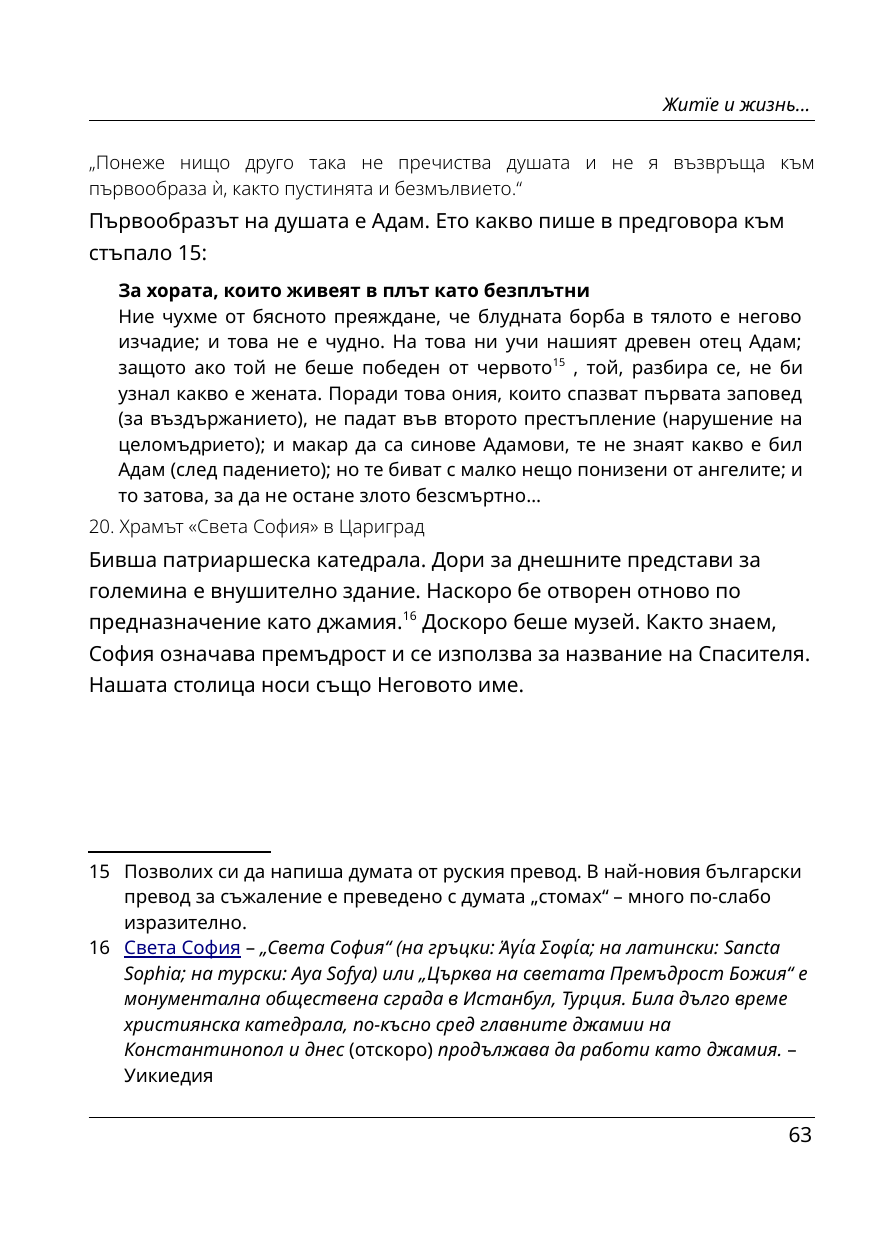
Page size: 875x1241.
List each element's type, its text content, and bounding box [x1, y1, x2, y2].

text Първообразът на душата е Адам. Ето какво пише в предговора към стъпало 15: [88, 206, 815, 266]
text Ние чухме от бясното преяждане, че блудната борба в тялото е негово изчадие; и това не е чудно. На това ни учи нашият древен отец Адам; защото ако той не беше победен от червото , той, разбира се, не би узнал какво е жената. Поради това ония, които спазват първата заповед (за въздържанието), не падат във второто престъпление (нарушение на целомъдрието); и макар да са синове Адамови, те не знаят какво е бил Адам (след падението); но те биват с малко нещо понизени от ангелите; и то затова, за да не остане злото безсмъртно… [118, 303, 803, 507]
text „Понеже нищо друго така не пречиства душата и не я възвръща към първообраза ѝ, както пустинята и безмълвието.“ [88, 149, 815, 201]
text Позволих си да напиша думата от руския превод. В най-новия български превод за съжаление е преведено с думата „стомах“ – много по-слабо изразително. [88, 858, 815, 935]
text За хората, които живеят в плът като безплътни [118, 278, 803, 303]
text Бивша патриаршеска катедрала. Дори за днешните представи за големина е внушително здание. Наскоро бе отворен отново по предназначение като джамия. Доскоро беше музей. Както знаем, София означава премъдрост и се използва за название на Спасителя. Нашата столица носи също Неговото име. [88, 545, 815, 698]
text 20. Храмът «Света София» в Цариград [88, 513, 815, 539]
text Света София – „Света София“ (на гръцки: Ἁγία Σοφία; на латински: Sancta Sophia; на турски: Aya Sofya) или „Църква на светата Премъдрост Божия“ е монументална обществена сграда в Истанбул, Турция. Била дълго време християнска катедрала, по-късно сред главните джамии на Константинопол и днес (отскоро) продължава да работи като джамия. – Уикиедия [88, 935, 815, 1088]
